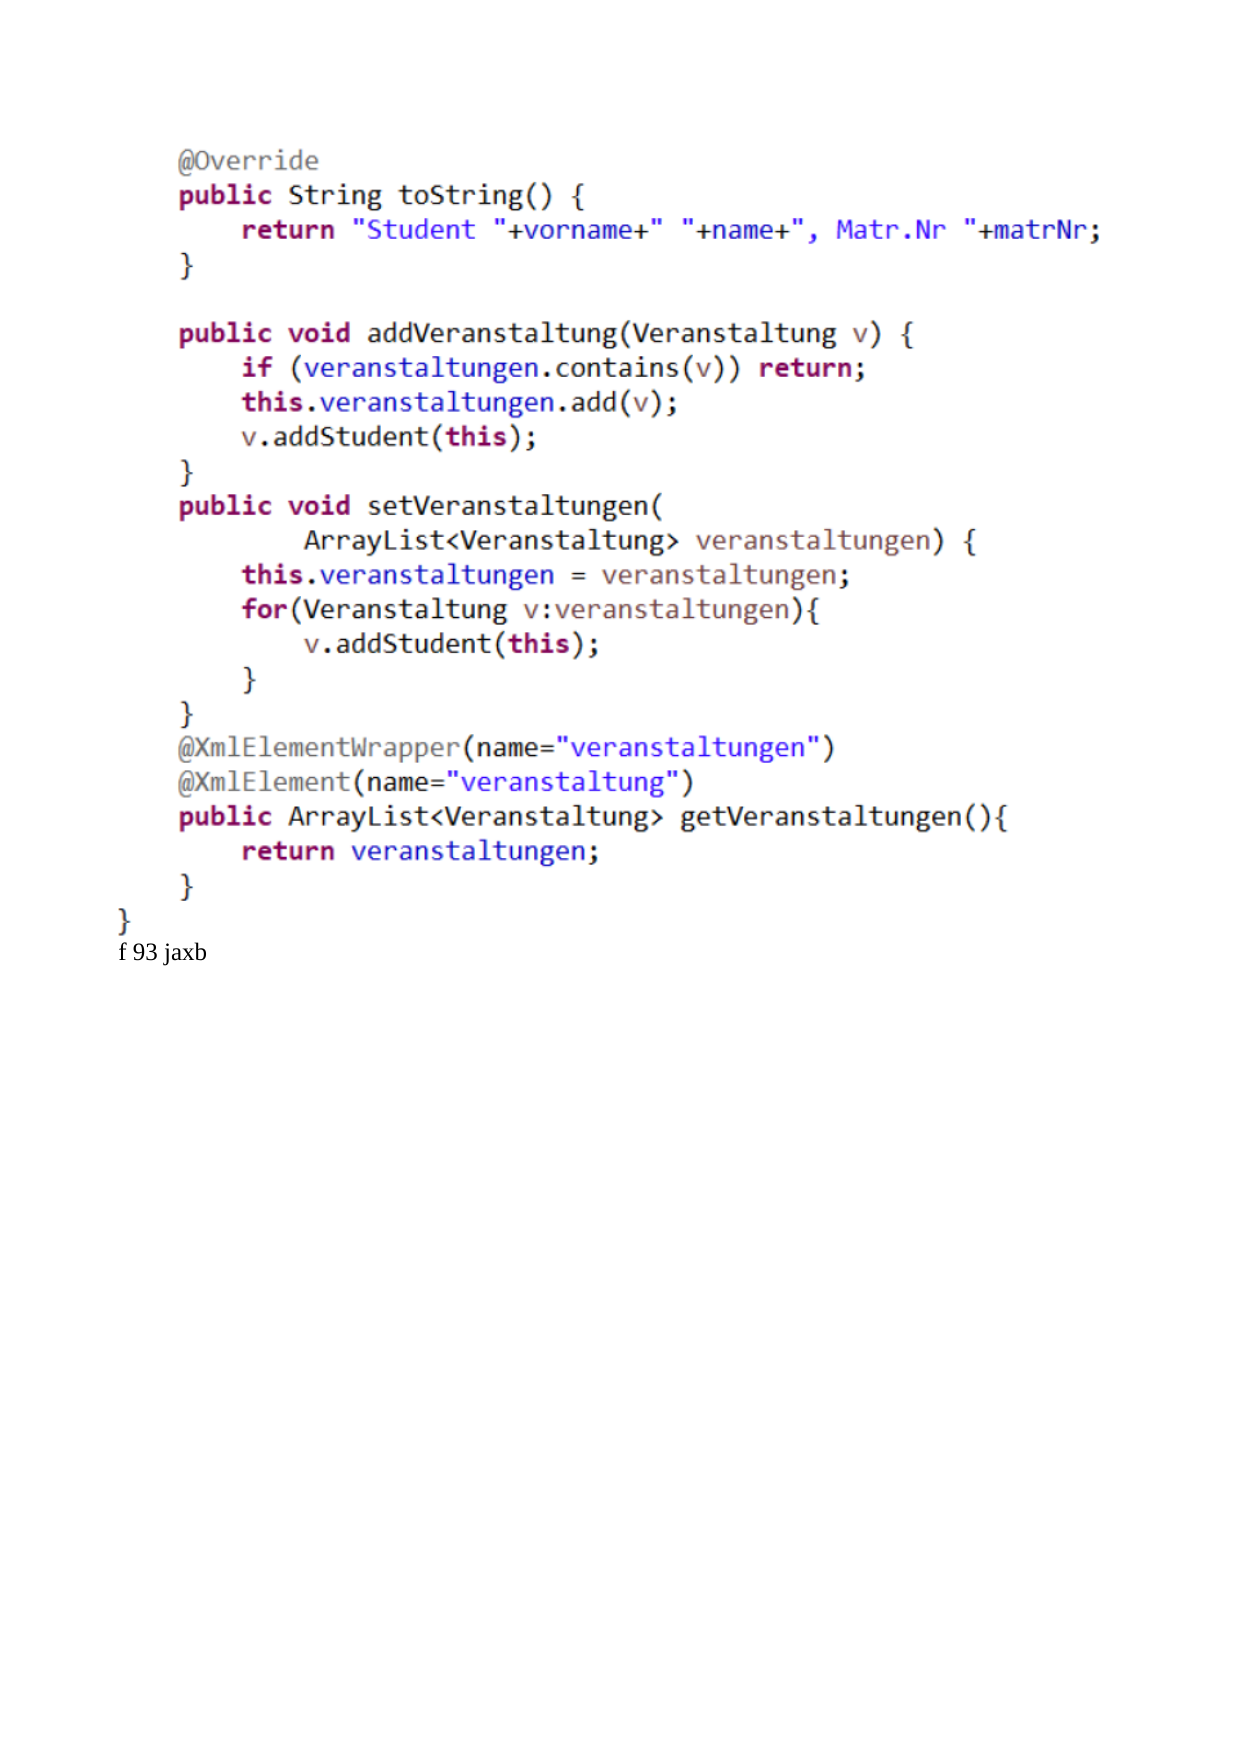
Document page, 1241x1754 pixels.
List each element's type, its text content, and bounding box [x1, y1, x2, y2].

picture [118, 146, 1122, 937]
text f 93 jaxb [118, 937, 1122, 965]
